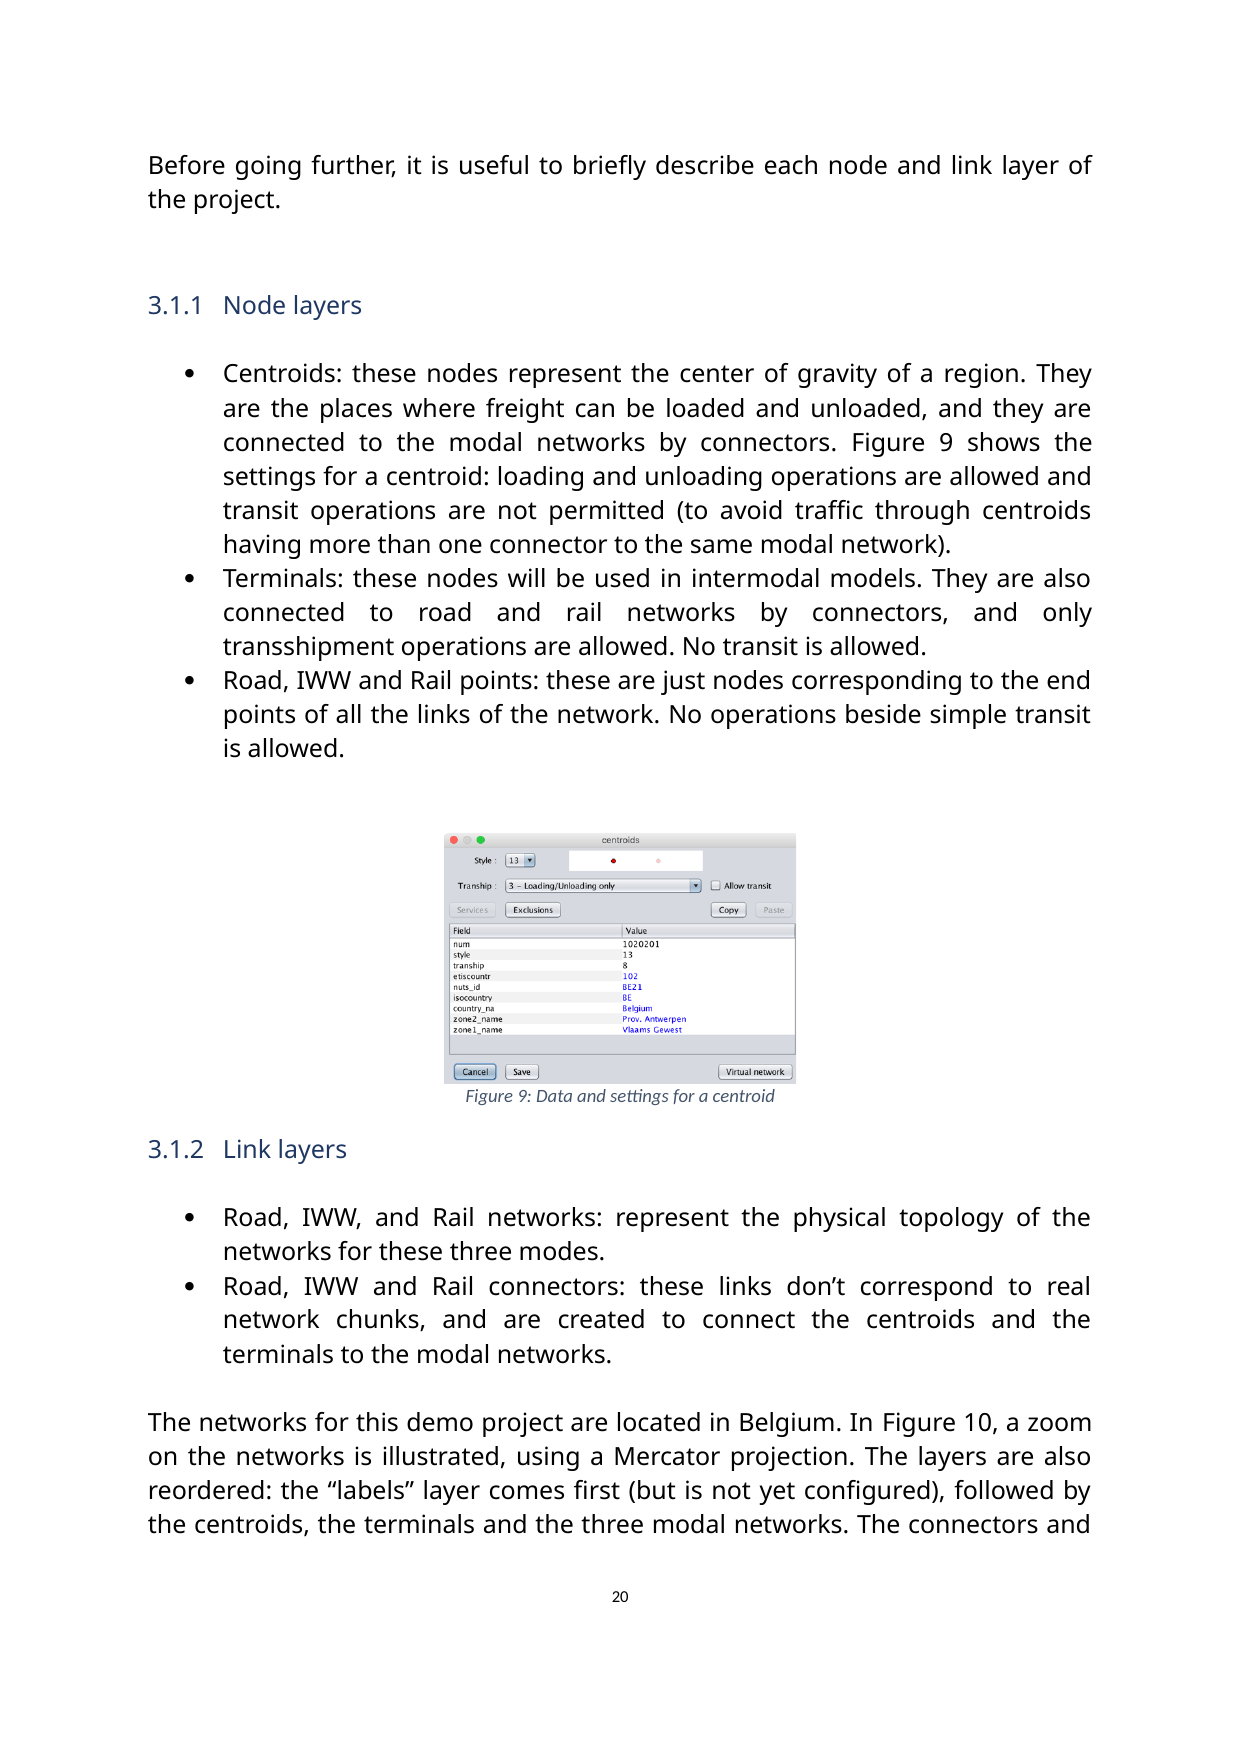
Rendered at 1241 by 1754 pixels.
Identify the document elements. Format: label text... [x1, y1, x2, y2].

subtitle Node layers [148, 288, 1093, 322]
list Road, IWW and Rail connectors: these links don’t correspond to real network chunks, and are created to connect the centroids and the terminals to the modal networks. [185, 1268, 1093, 1370]
text Before going further, it is useful to briefly describe each node and link layer of the project. [148, 148, 1093, 216]
list Road, IWW and Rail points: these are just nodes corresponding to the end points of all the links of the network. No operations beside simple transit is allowed. [185, 663, 1093, 765]
text Figure 9: Data and settings for a centroid [148, 1084, 1093, 1107]
subtitle Link layers [148, 1132, 1093, 1166]
list Road, IWW, and Rail networks: represent the physical topology of the networks for these three modes. [185, 1200, 1093, 1268]
picture [444, 833, 797, 1084]
text The networks for this demo project are located in Belgium. In Figure 10, a zoom on the networks is illustrated, using a Mercator projection. The layers are also reordered: the “labels” layer comes first (but is not yet configured), followed by the centroids, the terminals and the three modal networks. The connectors and [148, 1404, 1093, 1541]
list Centroids: these nodes represent the center of gravity of a region. They are the places where freight can be loaded and unloaded, and they are connected to the modal networks by connectors. Figure 9 shows the settings for a centroid: loading and unloading operations are allowed and transit operations are not permitted (to avoid traffic through centroids having more than one connector to the same modal network). [185, 356, 1093, 561]
list Terminals: these nodes will be used in intermodal models. They are also connected to road and rail networks by connectors, and only transshipment operations are allowed. No transit is allowed. [185, 561, 1093, 663]
